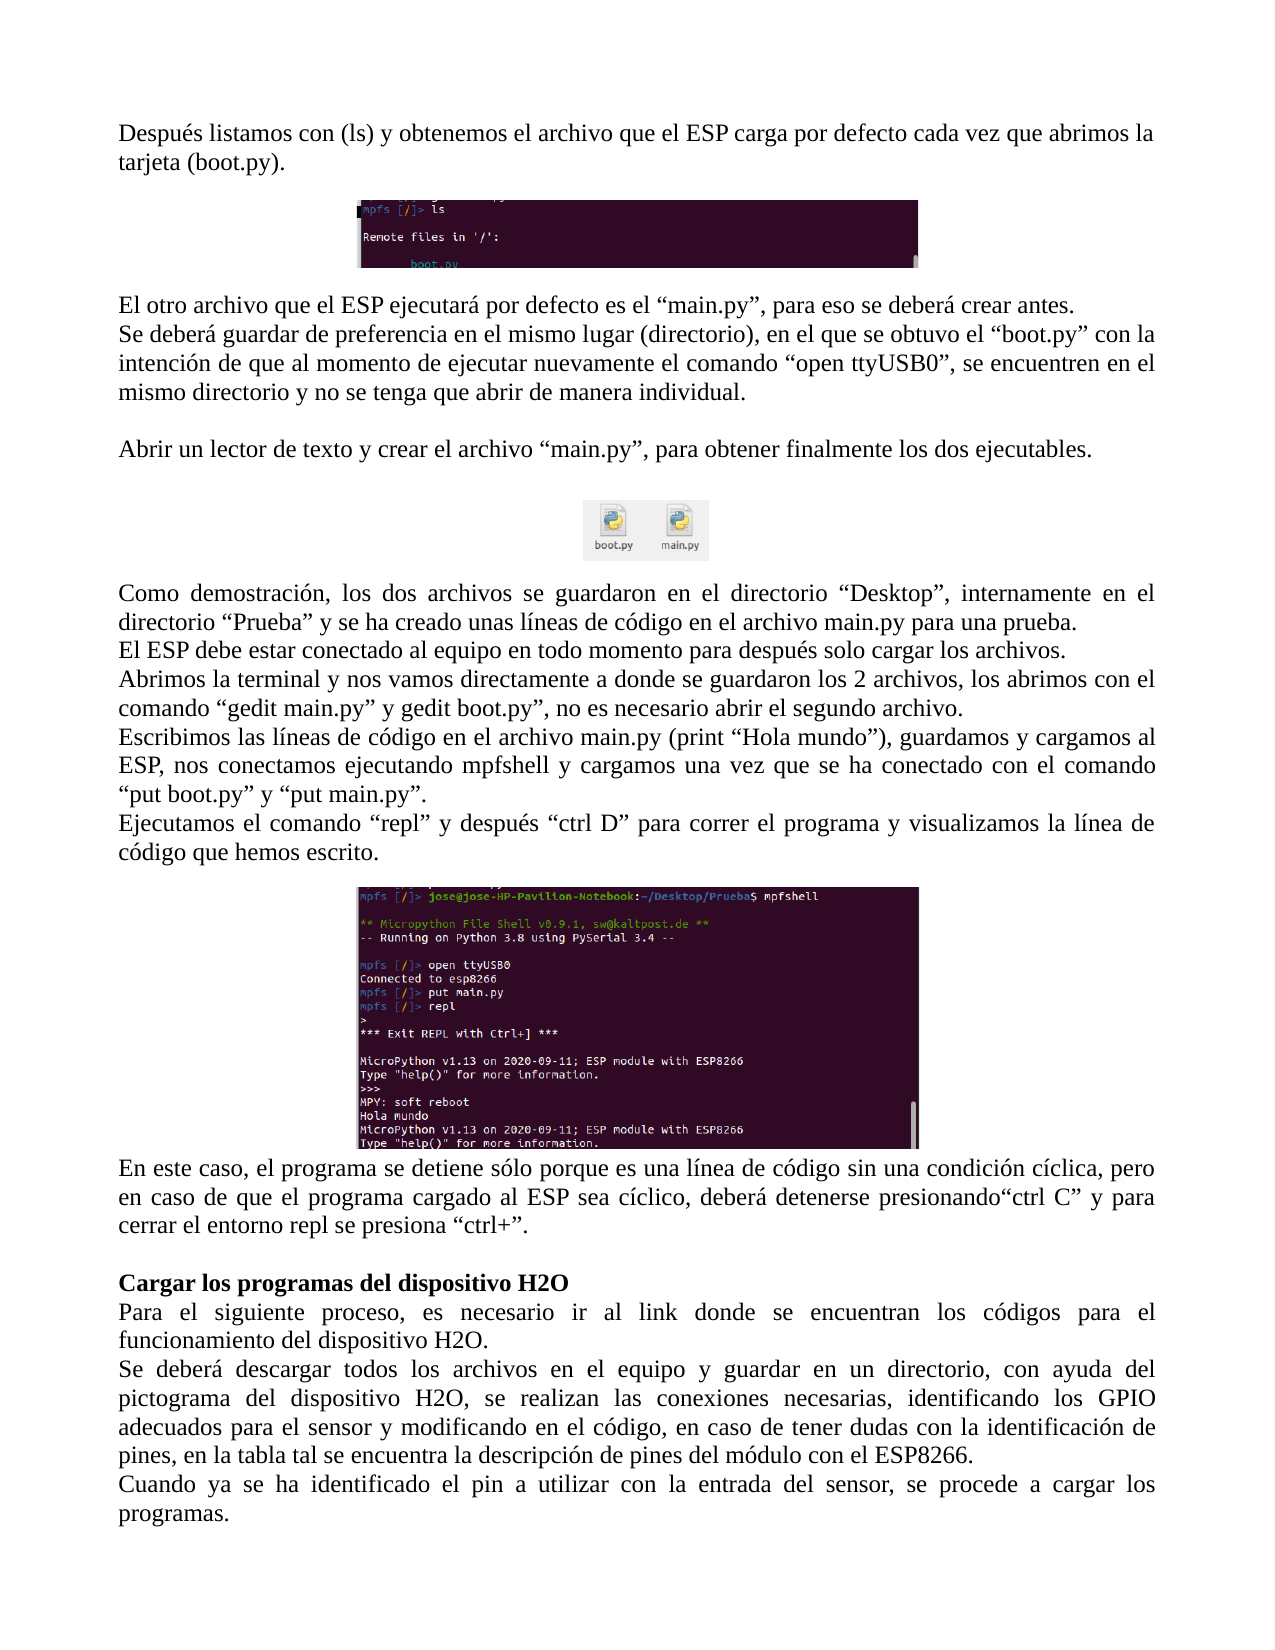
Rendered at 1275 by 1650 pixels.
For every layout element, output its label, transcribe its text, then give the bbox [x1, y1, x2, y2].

text Abrir un lector de texto y crear el archivo “main.py”, para obtener finalmente los dos ejecutables. [118, 434, 1157, 463]
text Abrimos la terminal y nos vamos directamente a donde se guardaron los 2 archivos, los abrimos con el comando “gedit main.py” y gedit boot.py”, no es necesario abrir el segundo archivo. [118, 664, 1157, 722]
text Para el siguiente proceso, es necesario ir al link donde se encuentran los códigos para el funcionamiento del dispositivo H2O. [118, 1297, 1157, 1354]
text Cargar los programas del dispositivo H2O [118, 1268, 1157, 1297]
text Se deberá descargar todos los archivos en el equipo y guardar en un directorio, con ayuda del pictograma del dispositivo H2O, se realizan las conexiones necesarias, identificando los GPIO adecuados para el sensor y modificando en el código, en caso de tener dudas con la identificación de pines, en la tabla tal se encuentra la descripción de pines del módulo con el ESP8266. [118, 1354, 1157, 1469]
text El otro archivo que el ESP ejecutará por defecto es el “main.py”, para eso se deberá crear antes. [118, 291, 1157, 319]
text En este caso, el programa se detiene sólo porque es una línea de código sin una condición cíclica, pero en caso de que el programa cargado al ESP sea cíclico, deberá detenerse presionando“ctrl C” y para cerrar el entorno repl se presiona “ctrl+”. [118, 1153, 1157, 1239]
picture [356, 200, 919, 268]
picture [355, 887, 920, 1149]
text Ejecutamos el comando “repl” y después “ctrl D” para correr el programa y visualizamos la línea de código que hemos escrito. [118, 808, 1157, 866]
text El ESP debe estar conectado al equipo en todo momento para después solo cargar los archivos. [118, 636, 1157, 664]
text Se deberá guardar de preferencia en el mismo lugar (directorio), en el que se obtuvo el “boot.py” con la intención de que al momento de ejecutar nuevamente el comando “open ttyUSB0”, se encuentren en el mismo directorio y no se tenga que abrir de manera individual. [118, 319, 1157, 406]
text Cuando ya se ha identificado el pin a utilizar con la entrada del sensor, se procede a cargar los programas. [118, 1469, 1157, 1527]
text Escribimos las líneas de código en el archivo main.py (print “Hola mundo”), guardamos y cargamos al ESP, nos conectamos ejecutando mpfshell y cargamos una vez que se ha conectado con el comando “put boot.py” y “put main.py”. [118, 722, 1157, 808]
picture [571, 494, 733, 564]
text Después listamos con (ls) y obtenemos el archivo que el ESP carga por defecto cada vez que abrimos la tarjeta (boot.py). [118, 118, 1157, 176]
text Como demostración, los dos archivos se guardaron en el directorio “Desktop”, internamente en el directorio “Prueba” y se ha creado unas líneas de código en el archivo main.py para una prueba. [118, 578, 1157, 636]
